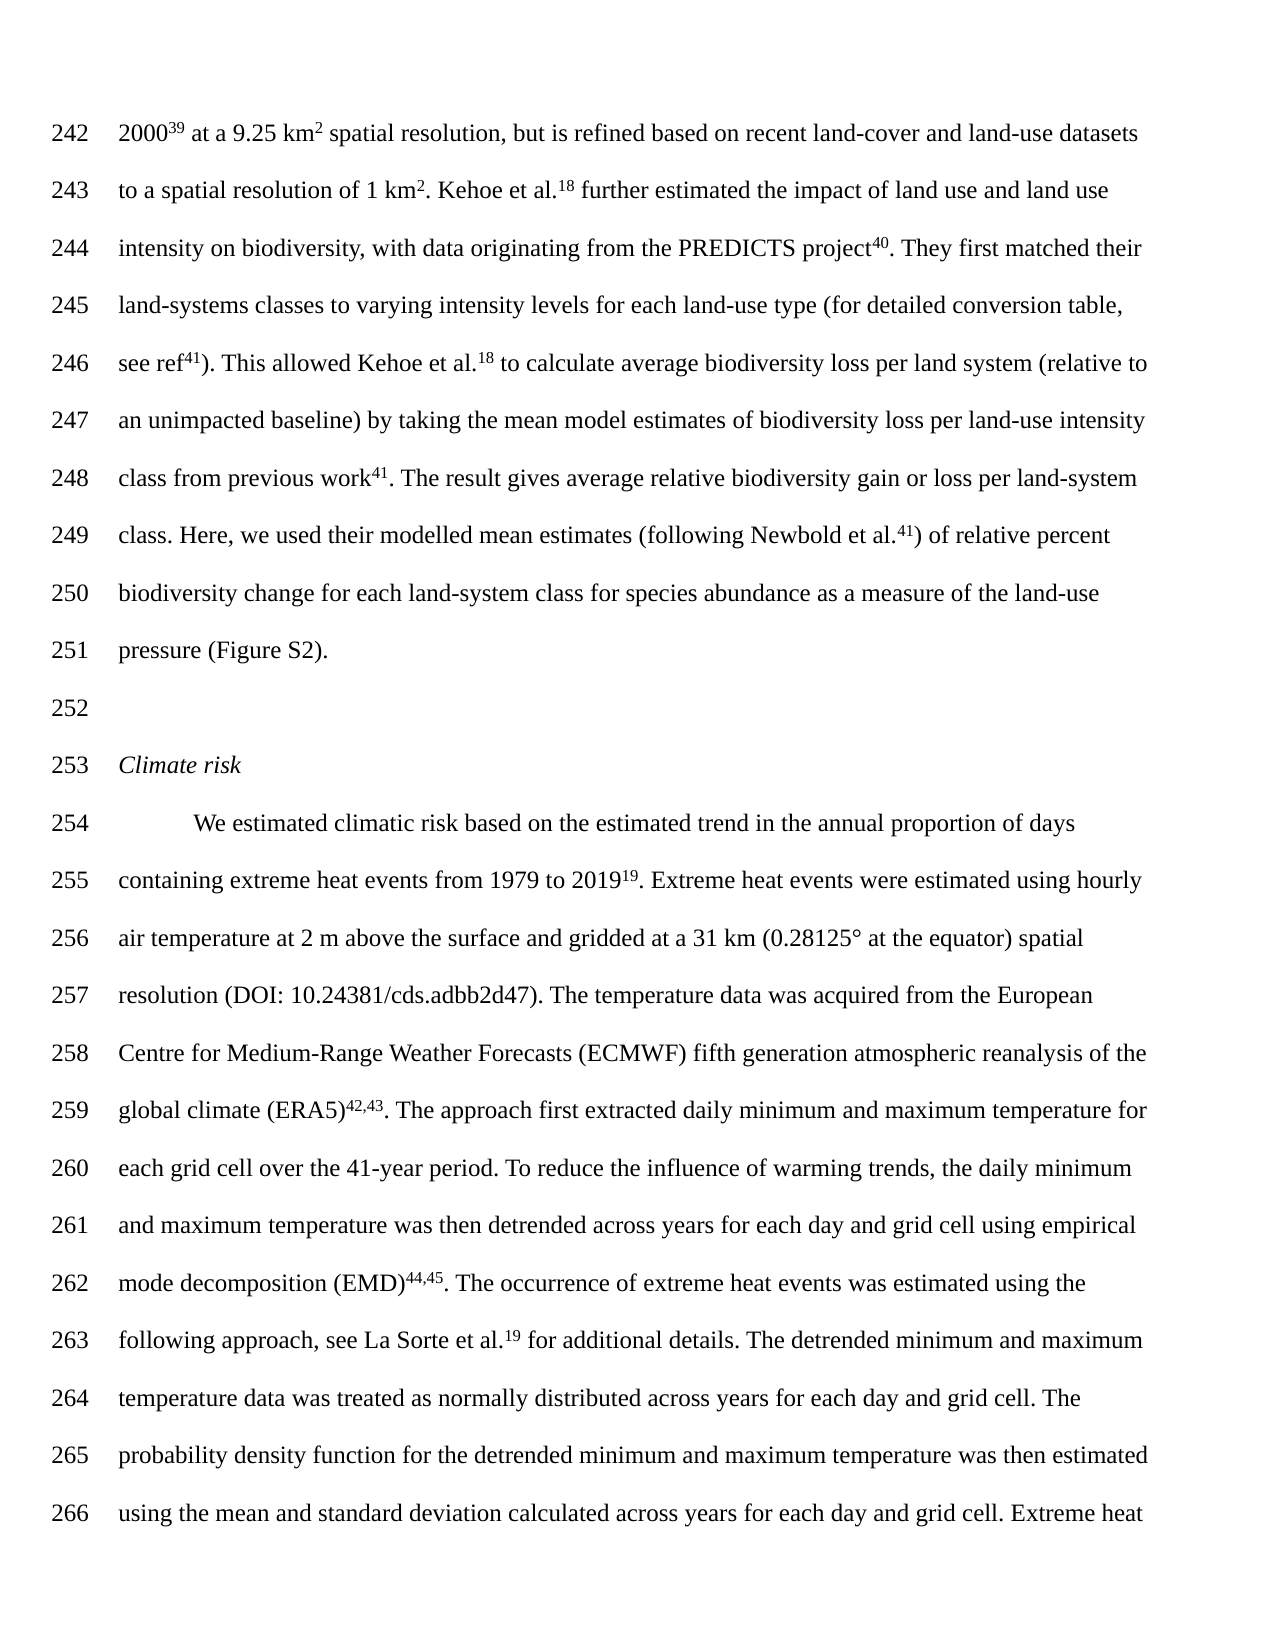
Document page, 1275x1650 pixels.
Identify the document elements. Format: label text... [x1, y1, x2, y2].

text We estimated climatic risk based on the estimated trend in the annual proportion of days containing extreme heat events from 1979 to 201919. Extreme heat events were estimated using hourly air temperature at 2 m above the surface and gridded at a 31 km (0.28125° at the equator) spatial resolution (DOI: 10.24381/cds.adbb2d47). The temperature data was acquired from the European Centre for Medium-Range Weather Forecasts (ECMWF) fifth generation atmospheric reanaly­sis of the global climate (ERA5)42,43. The approach first extracted daily minimum and maximum temperature for each grid cell over the 41-year period. To reduce the influence of warming trends, the daily minimum and maximum temperature was then detrended across years for each day and grid cell using empirical mode decomposition (EMD)44,45. The occurrence of extreme heat events was estimated using the following approach, see La Sorte et al.19 for additional details. The detrended minimum and maximum temperature data was treated as normally distributed across years for each day and grid cell. The probability density function for the detrended minimum and maximum temperature was then estimated using the mean and standard deviation calculated across years for each day and grid cell. Extreme heat [118, 808, 1157, 1527]
text 200039 at a 9.25 km2 spatial resolution, but is refined based on recent land-cover and land-use datasets to a spatial resolution of 1 km2. Kehoe et al.18 further estimated the impact of land use and land use intensity on biodiversity, with data originating from the PREDICTS project40. They first matched their land-systems classes to varying intensity levels for each land-use type (for detailed conversion table, see ref41). This allowed Kehoe et al.18 to calculate average biodiversity loss per land system (relative to an unimpacted baseline) by taking the mean model estimates of biodiversity loss per land-use intensity class from previous work41. The result gives average relative biodiversity gain or loss per land-system class. Here, we used their modelled mean estimates (following Newbold et al.41) of relative percent biodiversity change for each land-system class for species abundance as a measure of the land-use pressure (Figure S2). [118, 118, 1157, 664]
text Climate risk [118, 751, 1157, 779]
